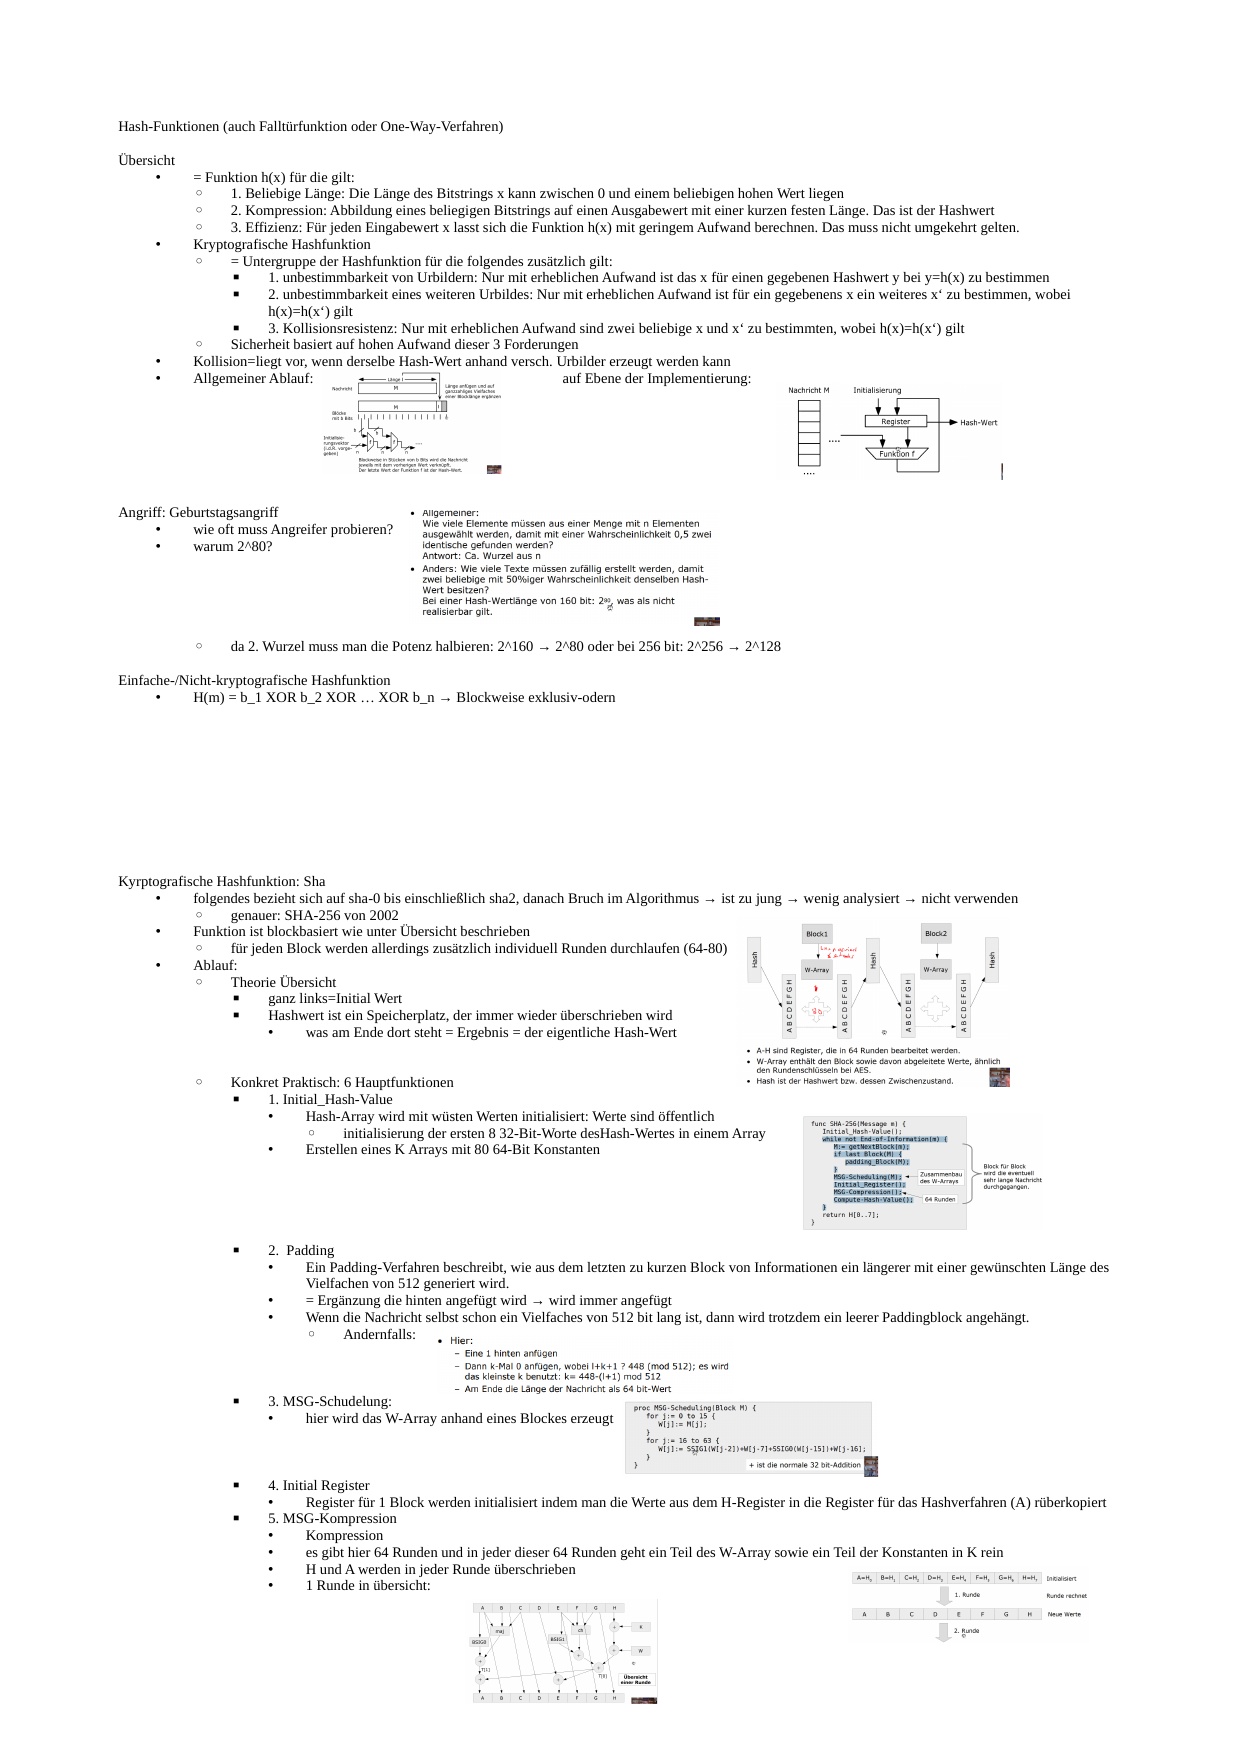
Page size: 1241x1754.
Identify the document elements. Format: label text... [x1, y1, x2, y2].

list Ein Padding-Verfahren beschreibt, wie aus dem letzten zu kurzen Block von Informationen ein längerer mit einer gewünschten Länge des Vielfachen von 512 generiert wird. [268, 1258, 1122, 1292]
picture [407, 510, 720, 626]
text Angriff: Geburtstagsangriff [118, 504, 1122, 521]
list Theorie Übersicht [193, 973, 736, 990]
list H(m) = b_1 XOR b_2 XOR … XOR b_n → Blockweise exklusiv-odern [156, 688, 1122, 705]
list H und A werden in jeder Runde überschrieben [268, 1560, 1122, 1577]
list [720, 521, 1122, 537]
list Hash-Array wird mit wüsten Werten initialisiert: Werte sind öffentlich [268, 1108, 1122, 1124]
list Ablauf: [156, 957, 736, 973]
picture [776, 382, 1003, 480]
list 2. Padding [231, 1242, 1122, 1258]
list [1089, 1577, 1122, 1594]
text Hash-Funktionen (auch Falltürfunktion oder One-Way-Verfahren) [118, 118, 1122, 135]
list initialisierung der ersten 8 32-Bit-Worte desHash-Wertes in einem Array [306, 1124, 800, 1141]
list [1010, 1024, 1122, 1041]
list [1010, 923, 1122, 940]
list Erstellen eines K Arrays mit 80 64-Bit Konstanten [268, 1141, 800, 1158]
list auf Ebene der Implementierung: [502, 370, 1122, 386]
list Hashwert ist ein Speicherplatz, der immer wieder überschrieben wird [231, 1007, 736, 1024]
list [1010, 957, 1122, 973]
text Einfache-/Nicht-kryptografische Hashfunktion [118, 672, 1122, 688]
picture [847, 1566, 1089, 1643]
list da 2. Wurzel muss man die Potenz halbieren: 2^160 → 2^80 oder bei 256 bit: 2^256 → 2^128 [193, 638, 1122, 655]
list [720, 537, 1122, 554]
list 2. Kompression: Abbildung eines beliegigen Bitstrings auf einen Ausgabewert mit einer kurzen festen Länge. Das ist der Hashwert [193, 202, 1122, 219]
picture [322, 369, 502, 474]
list 3. Kollisionsresistenz: Nur mit erheblichen Aufwand sind zwei beliebige x und x‘ zu bestimmten, wobei h(x)=h(x‘) gilt [231, 319, 1122, 336]
list 3. MSG-Schudelung: [231, 1393, 1122, 1409]
list [1010, 973, 1122, 990]
list 1. Beliebige Länge: Die Länge des Bitstrings x kann zwischen 0 und einem beliebigen hohen Wert liegen [193, 185, 1122, 202]
list 1. Initial_Hash-Value [231, 1091, 1122, 1108]
picture [465, 1599, 658, 1704]
list 4. Initial Register [231, 1477, 1122, 1493]
list 3. Effizienz: Für jeden Eingabewert x lasst sich die Funktion h(x) mit geringem Aufwand berechnen. Das muss nicht umgekehrt gelten. [193, 219, 1122, 236]
list genauer: SHA-256 von 2002 [193, 906, 1122, 923]
list [1043, 1141, 1122, 1158]
list Kollision=liegt vor, wenn derselbe Hash-Wert anhand versch. Urbilder erzeugt werden kann [156, 353, 1122, 370]
list = Untergruppe der Hashfunktion für die folgendes zusätzlich gilt: [193, 252, 1122, 269]
list [1010, 990, 1122, 1007]
list wie oft muss Angreifer probieren? [156, 521, 407, 537]
picture [800, 1113, 1043, 1230]
list 2. unbestimmbarkeit eines weiteren Urbildes: Nur mit erheblichen Aufwand ist für ein gegebenens x ein weiteres x‘ zu bestimmen, wobei h(x)=h(x‘) gilt [231, 286, 1122, 319]
list folgendes bezieht sich auf sha-0 bis einschließlich sha2, danach Bruch im Algorithmus → ist zu jung → wenig analysiert → nicht verwenden [156, 889, 1122, 906]
list warum 2^80? [156, 537, 407, 554]
list [1010, 1007, 1122, 1024]
list Register für 1 Block werden initialisiert indem man die Werte aus dem H-Register in die Register für das Hashverfahren (A) rüberkopiert [268, 1493, 1122, 1510]
list Allgemeiner Ablauf: [156, 370, 322, 386]
list Funktion ist blockbasiert wie unter Übersicht beschrieben [156, 923, 736, 940]
picture [736, 916, 1010, 1087]
list Kryptografische Hashfunktion [156, 236, 1122, 252]
list für jeden Block werden allerdings zusätzlich individuell Runden durchlaufen (64-80) [193, 940, 736, 957]
list 1 Runde in übersicht: [268, 1577, 847, 1594]
list 1. unbestimmbarkeit von Urbildern: Nur mit erheblichen Aufwand ist das x für einen gegebenen Hashwert y bei y=h(x) zu bestimmen [231, 269, 1122, 286]
list was am Ende dort steht = Ergebnis = der eigentliche Hash-Wert [268, 1024, 736, 1041]
list Konkret Praktisch: 6 Hauptfunktionen [193, 1074, 1122, 1091]
list [879, 1409, 1122, 1426]
list = Ergänzung die hinten angefügt wird → wird immer angefügt [268, 1292, 1122, 1309]
text Übersicht [118, 152, 1122, 168]
list hier wird das W-Array anhand eines Blockes erzeugt [268, 1409, 621, 1426]
list es gibt hier 64 Runden und in jeder dieser 64 Runden geht ein Teil des W-Array sowie ein Teil der Konstanten in K rein [268, 1544, 1122, 1560]
list Andernfalls: [306, 1326, 1122, 1342]
picture [621, 1398, 879, 1477]
list ganz links=Initial Wert [231, 990, 736, 1007]
list Kompression [268, 1527, 1122, 1544]
picture [436, 1334, 735, 1394]
list [1010, 940, 1122, 957]
list Wenn die Nachricht selbst schon ein Vielfaches von 512 bit lang ist, dann wird trotzdem ein leerer Paddingblock angehängt. [268, 1309, 1122, 1326]
list = Funktion h(x) für die gilt: [156, 168, 1122, 185]
list 5. MSG-Kompression [231, 1510, 1122, 1527]
text Kyrptografische Hashfunktion: Sha [118, 873, 1122, 889]
list Sicherheit basiert auf hohen Aufwand dieser 3 Forderungen [193, 336, 1122, 353]
